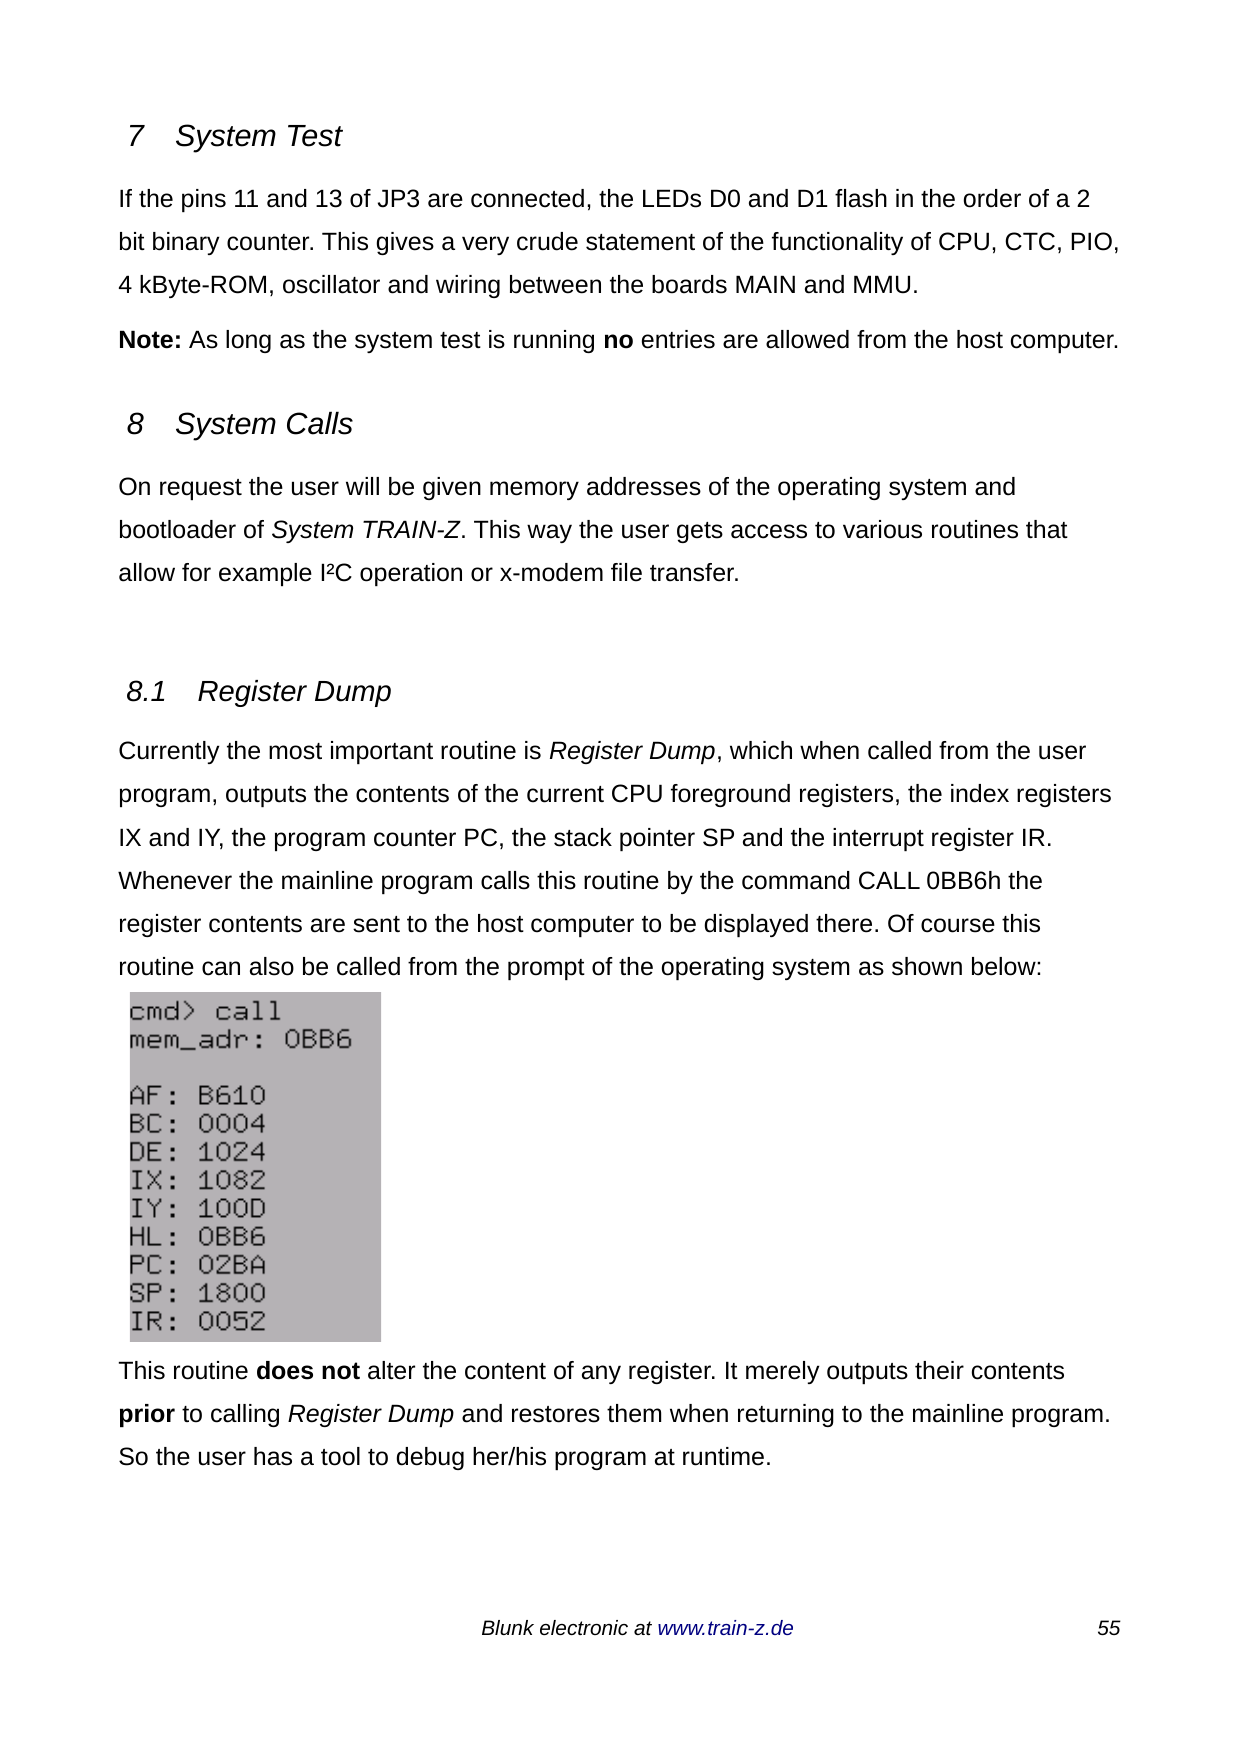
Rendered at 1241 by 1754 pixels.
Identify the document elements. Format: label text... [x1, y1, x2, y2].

subtitle System Calls [118, 406, 1122, 441]
subtitle System Test [118, 118, 1122, 153]
text This routine does not alter the content of any register. It merely outputs their contents prior to calling Register Dump and restores them when returning to the mainline program. So the user has a tool to debug her/his program at runtime. [118, 1007, 1122, 1471]
text Note: As long as the system test is running no entries are allowed from the host computer. [118, 325, 1122, 354]
text Currently the most important routine is Register Dump, which when called from the user program, outputs the contents of the current CPU foreground registers, the index registers IX and IY, the program counter PC, the stack pointer SP and the interrupt register IR. Whenever the mainline program calls this routine by the command CALL 0BB6h the register contents are sent to the host computer to be displayed there. Of course this routine can also be called from the prompt of the operating system as shown below: [118, 736, 1122, 981]
text If the pins 11 and 13 of JP3 are connected, the LEDs D0 and D1 flash in the order of a 2 bit binary counter. This gives a very crude statement of the functionality of CPU, CTC, PIO, 4 kByte-ROM, oscillator and wiring between the boards MAIN and MMU. [118, 183, 1122, 298]
subtitle Register Dump [118, 673, 1122, 707]
text On request the user will be given memory addresses of the operating system and bootloader of System TRAIN-Z. This way the user gets access to various routines that allow for example I²C operation or x-modem file transfer. [118, 471, 1122, 586]
picture [129, 992, 382, 1342]
